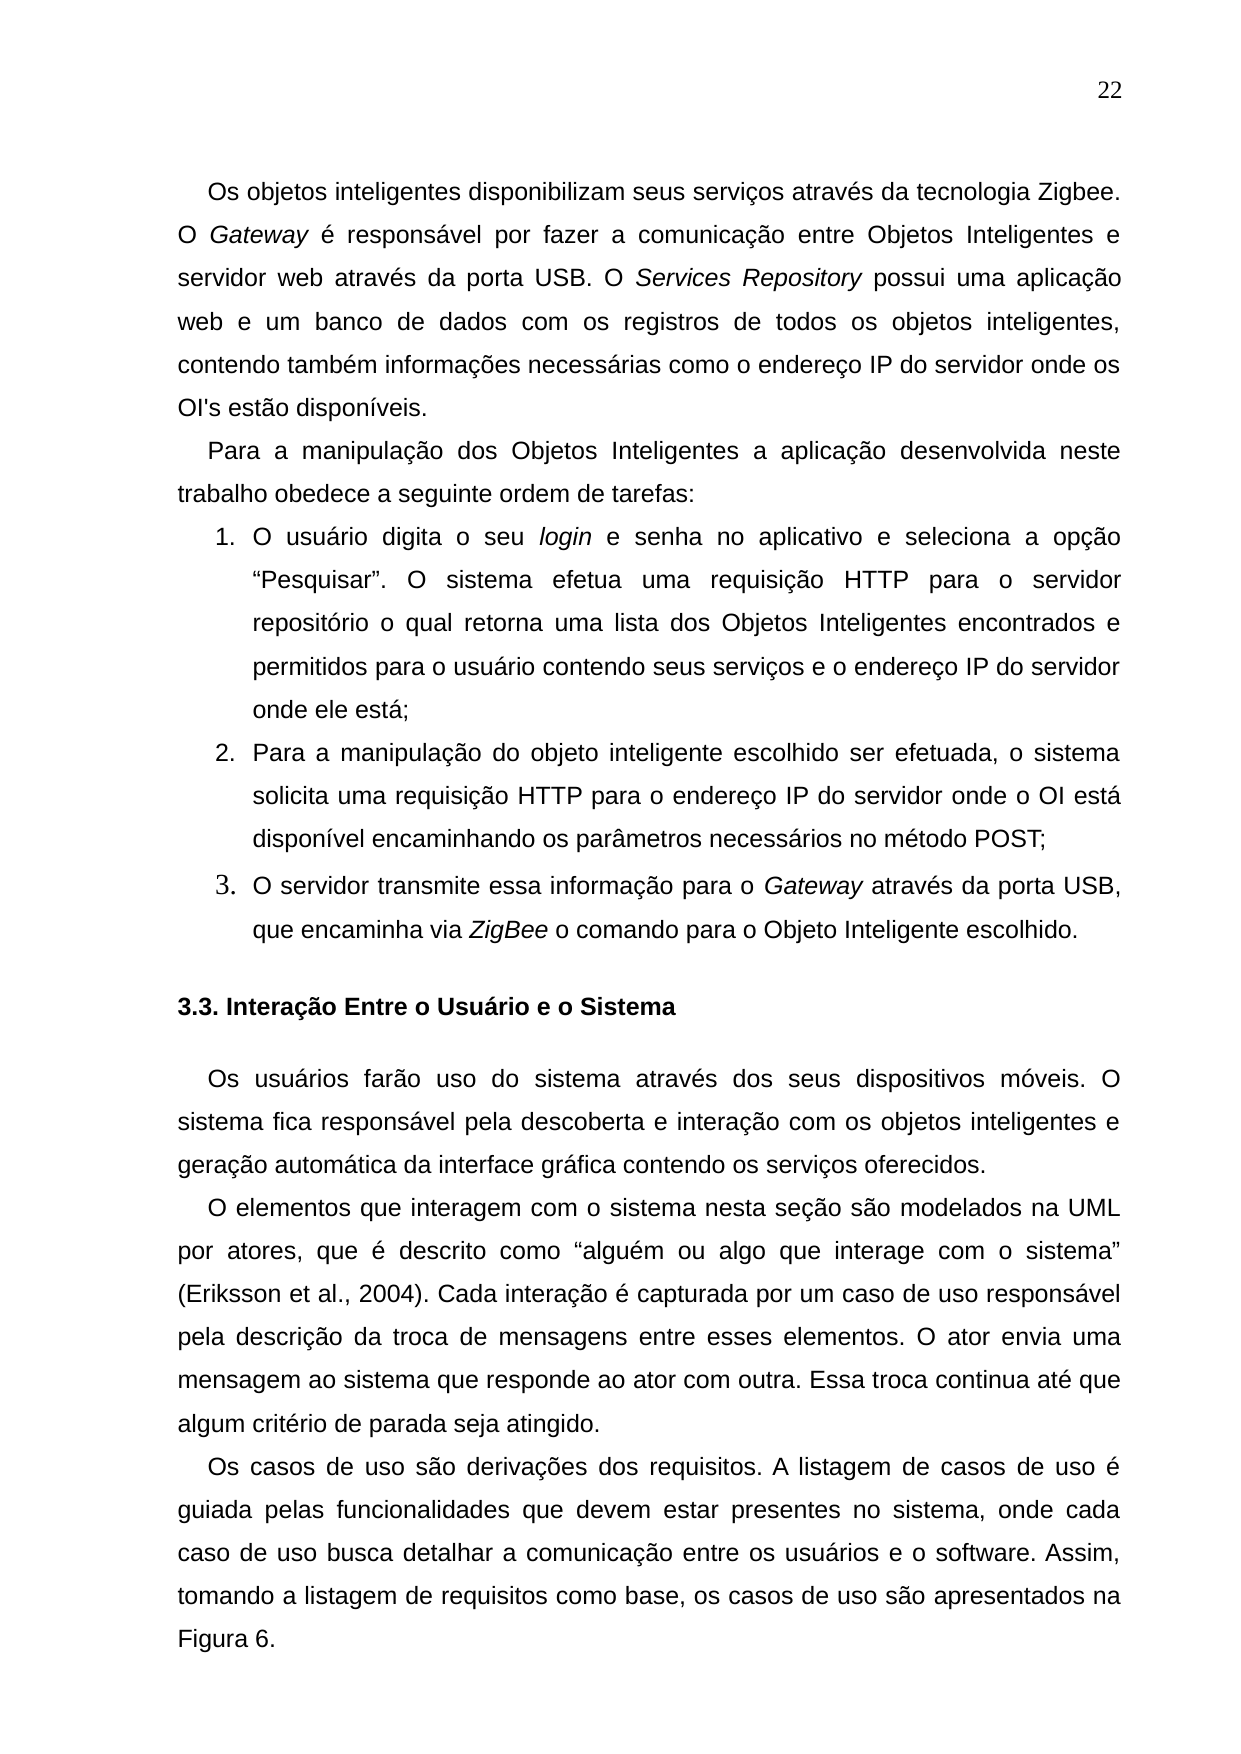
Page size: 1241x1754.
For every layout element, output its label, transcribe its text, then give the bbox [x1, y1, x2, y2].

text O elementos que interagem com o sistema nesta seção são modelados na UML por atores, que é descrito como “alguém ou algo que interage com o sistema” (Eriksson et al., 2004). Cada interação é capturada por um caso de uso responsável pela descrição da troca de mensagens entre esses elementos. O ator envia uma mensagem ao sistema que responde ao ator com outra. Essa troca continua até que algum critério de parada seja atingido. [177, 1193, 1122, 1437]
text Os objetos inteligentes disponibilizam seus serviços através da tecnologia Zigbee. O Gateway é responsável por fazer a comunicação entre Objetos Inteligentes e servidor web através da porta USB. O Services Repository possui uma aplicação web e um banco de dados com os registros de todos os objetos inteligentes, contendo também informações necessárias como o endereço IP do servidor onde os OI's estão disponíveis. [177, 177, 1122, 422]
text Para a manipulação dos Objetos Inteligentes a aplicação desenvolvida neste trabalho obedece a seguinte ordem de tarefas: [177, 436, 1122, 508]
list O servidor transmite essa informação para o Gateway através da porta USB, que encaminha via ZigBee o comando para o Objeto Inteligente escolhido. [215, 867, 1122, 944]
list O usuário digita o seu login e senha no aplicativo e seleciona a opção “Pesquisar”. O sistema efetua uma requisição HTTP para o servidor repositório o qual retorna uma lista dos Objetos Inteligentes encontrados e permitidos para o usuário contendo seus serviços e o endereço IP do servidor onde ele está; [215, 522, 1122, 723]
list Para a manipulação do objeto inteligente escolhido ser efetuada, o sistema solicita uma requisição HTTP para o endereço IP do servidor onde o OI está disponível encaminhando os parâmetros necessários no método POST; [215, 738, 1122, 853]
text Os casos de uso são derivações dos requisitos. A listagem de casos de uso é guiada pelas funcionalidades que devem estar presentes no sistema, onde cada caso de uso busca detalhar a comunicação entre os usuários e o software. Assim, tomando a listagem de requisitos como base, os casos de uso são apresentados na Figura 6. [177, 1452, 1122, 1653]
text Os usuários farão uso do sistema através dos seus dispositivos móveis. O sistema fica responsável pela descoberta e interação com os objetos inteligentes e geração automática da interface gráfica contendo os serviços oferecidos. [177, 1064, 1122, 1179]
list Interação Entre o Usuário e o Sistema [177, 992, 1122, 1021]
